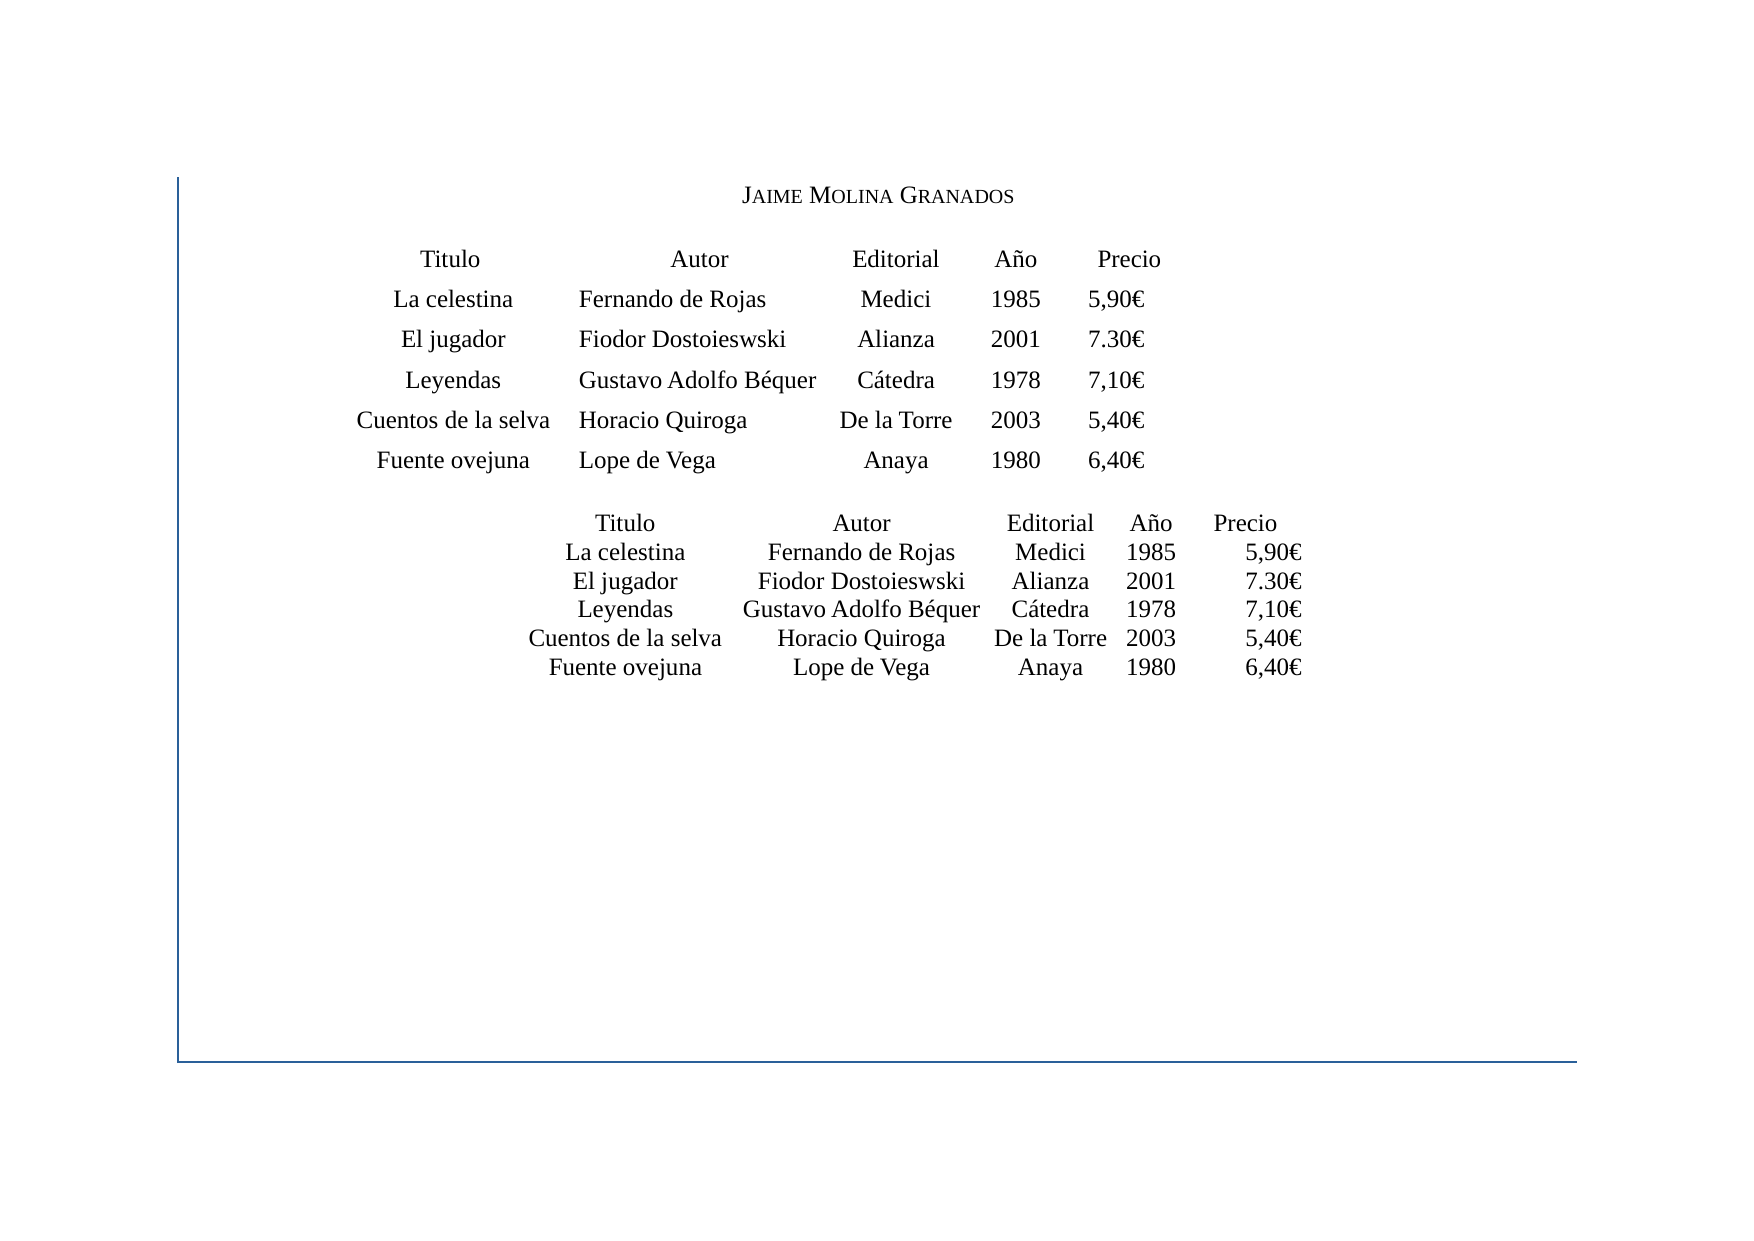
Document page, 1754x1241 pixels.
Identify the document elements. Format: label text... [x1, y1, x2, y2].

table_cell Leyendas [333, 359, 573, 399]
text Fuente ovejuna Lope de Vega Anaya 1980 6,40€ [182, 652, 1574, 681]
table_cell Gustavo Adolfo Béquer [573, 359, 826, 399]
table_cell Fiodor Dostoieswski [573, 319, 826, 359]
text Leyendas Gustavo Adolfo Béquer Cátedra 1978 7,10€ [182, 594, 1574, 623]
table_cell 1978 [966, 359, 1065, 399]
table_header Editorial [826, 238, 966, 278]
text La celestina Fernando de Rojas Medici 1985 5,90€ [182, 537, 1574, 566]
table_cell 5,40€ [1065, 399, 1167, 439]
table_cell 1985 [966, 279, 1065, 319]
text Titulo Autor Editorial Año Precio [182, 508, 1574, 537]
table_cell Medici [826, 279, 966, 319]
text Cuentos de la selva Horacio Quiroga De la Torre 2003 5,40€ [182, 623, 1574, 652]
table_cell Cuentos de la selva [333, 399, 573, 439]
table_cell 2001 [966, 319, 1065, 359]
table_cell 1980 [966, 439, 1065, 479]
text El jugador Fiodor Dostoieswski Alianza 2001 7.30€ [182, 566, 1574, 594]
table_cell El jugador [333, 319, 573, 359]
table_cell 2003 [966, 399, 1065, 439]
table_cell Fuente ovejuna [333, 439, 573, 479]
table_cell Lope de Vega [573, 439, 826, 479]
table_cell Horacio Quiroga [573, 399, 826, 439]
table_cell Anaya [826, 439, 966, 479]
table_header Autor [573, 238, 826, 278]
table_cell La celestina [333, 279, 573, 319]
table_header Precio [1065, 238, 1167, 278]
table_cell 7,10€ [1065, 359, 1167, 399]
table_cell 6,40€ [1065, 439, 1167, 479]
table_cell De la Torre [826, 399, 966, 439]
table_cell 5,90€ [1065, 279, 1167, 319]
table_cell Cátedra [826, 359, 966, 399]
table_cell 7.30€ [1065, 319, 1167, 359]
table_header Titulo [333, 238, 573, 278]
table_cell Alianza [826, 319, 966, 359]
table_header Año [966, 238, 1065, 278]
table_cell Fernando de Rojas [573, 279, 826, 319]
